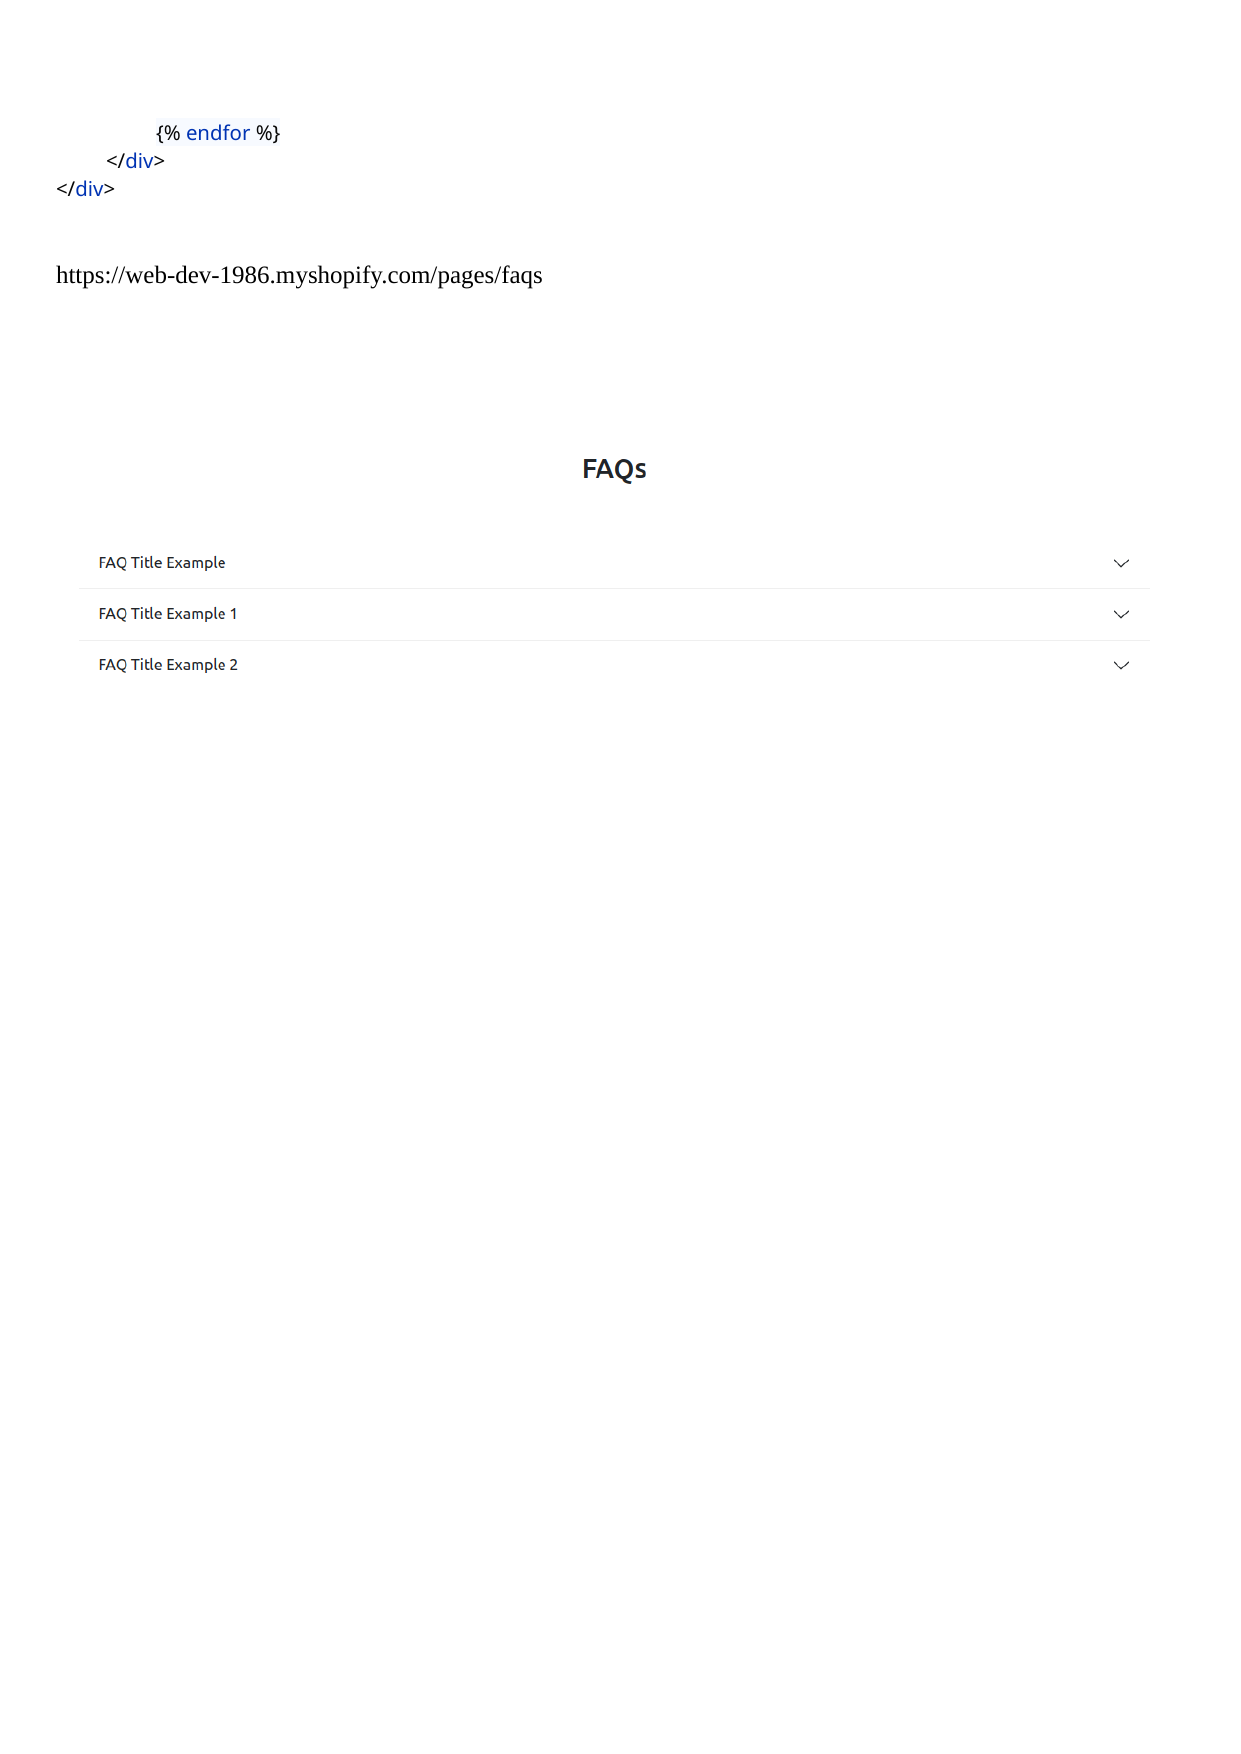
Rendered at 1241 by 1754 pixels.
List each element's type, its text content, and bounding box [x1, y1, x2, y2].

text </div> [56, 146, 1187, 174]
text </div> [56, 174, 1187, 202]
text {% endfor %} [56, 118, 1187, 146]
text https://web-dev-1986.myshopify.com/pages/faqs [56, 260, 1187, 289]
picture [55, 432, 1188, 693]
